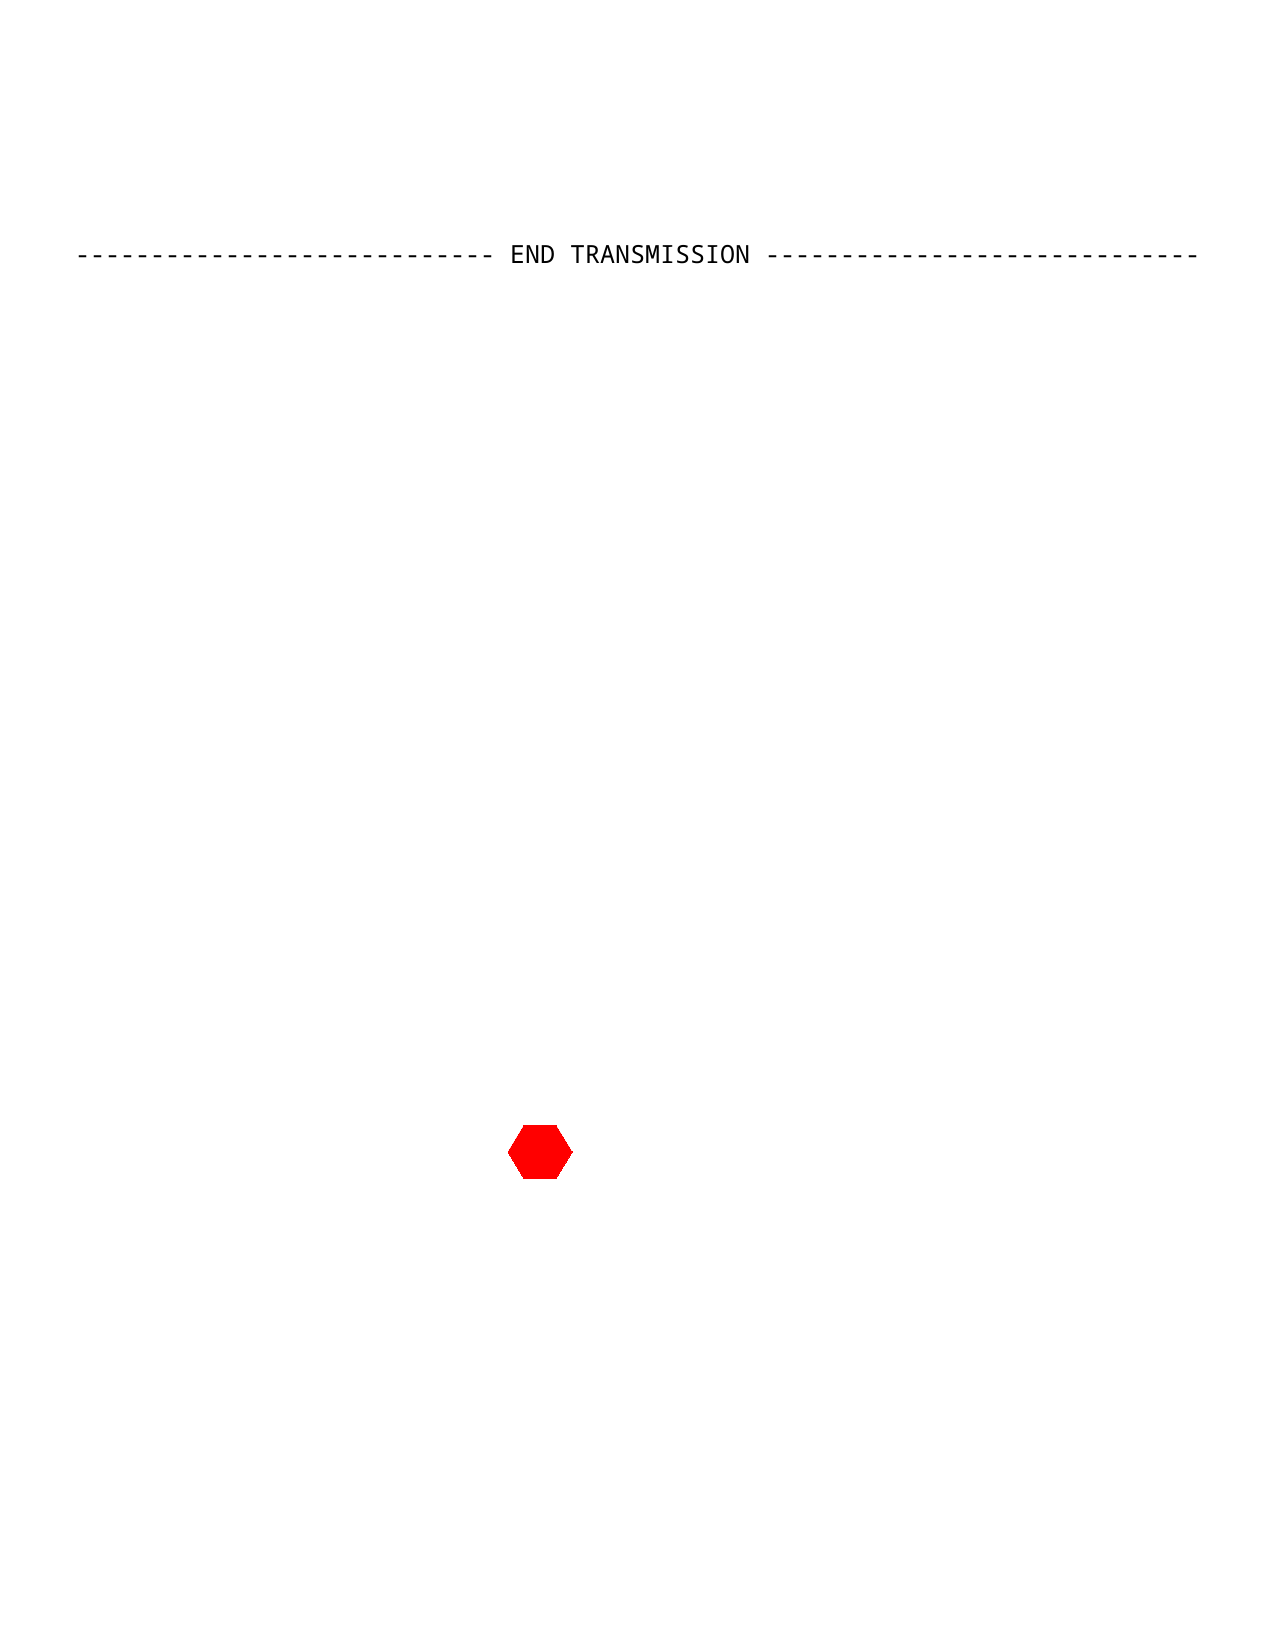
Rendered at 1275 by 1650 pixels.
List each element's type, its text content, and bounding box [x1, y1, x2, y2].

text ---------------------------- END TRANSMISSION ----------------------------- [75, 174, 1200, 271]
